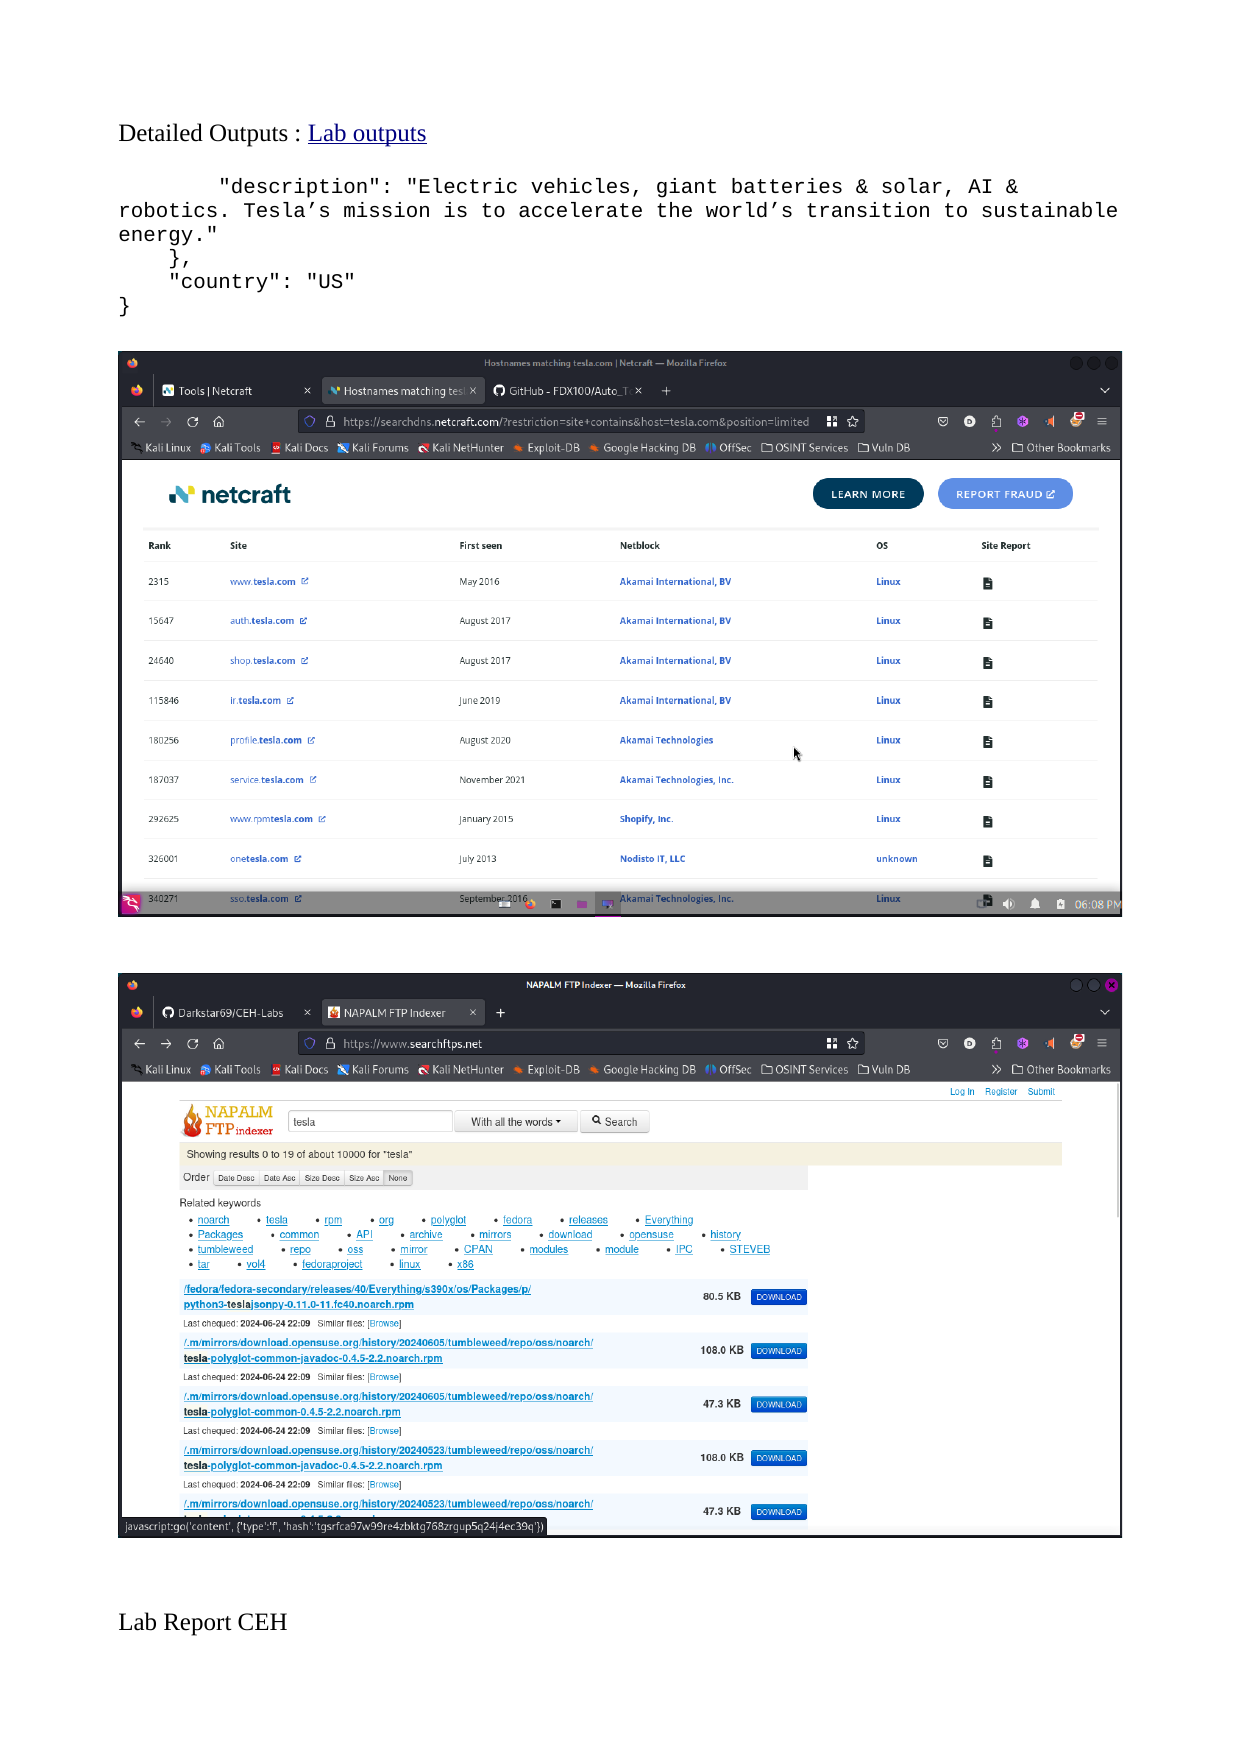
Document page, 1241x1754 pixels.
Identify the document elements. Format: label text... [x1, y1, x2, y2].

picture [118, 351, 1123, 917]
text "description": "Electric vehicles, giant batteries & solar, AI & robotics. Tesla’s mission is to accelerate the world’s transition to sustainable energy." [118, 176, 1122, 247]
picture [118, 973, 1123, 1538]
text "country": "US" [118, 271, 1122, 294]
text }, [118, 247, 1122, 271]
text } [118, 294, 1122, 318]
